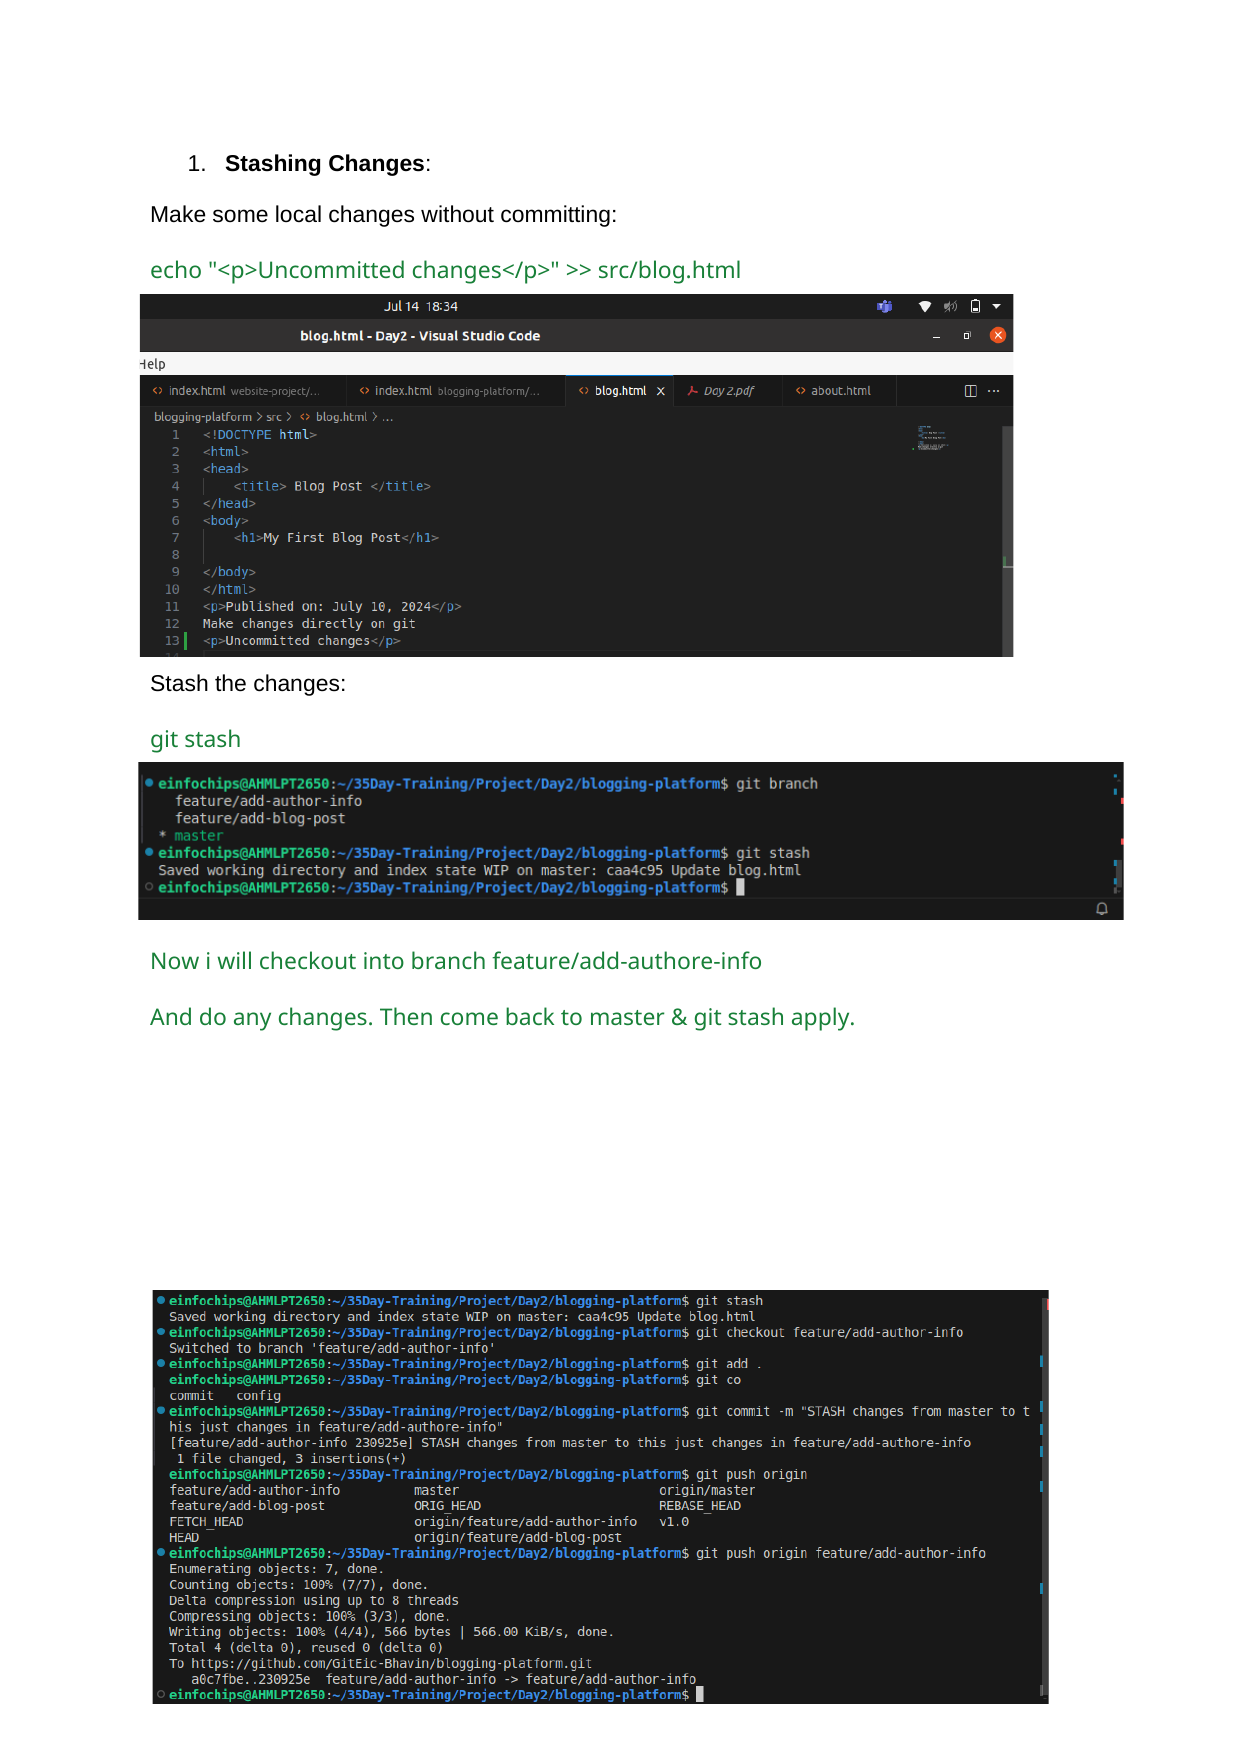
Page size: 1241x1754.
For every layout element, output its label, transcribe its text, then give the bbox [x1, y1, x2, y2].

list Stashing Changes: [187, 150, 1090, 176]
text And do any changes. Then come back to master & git stash apply. [150, 1001, 1090, 1032]
picture [152, 1290, 1049, 1704]
picture [139, 294, 1014, 657]
text Now i will checkout into branch feature/add-authore-info [150, 779, 1090, 976]
text Stash the changes: git stash [150, 670, 1090, 754]
text Make some local changes without committing: echo "<p>Uncommitted changes</p>" >> src/blog.html [150, 201, 1090, 285]
